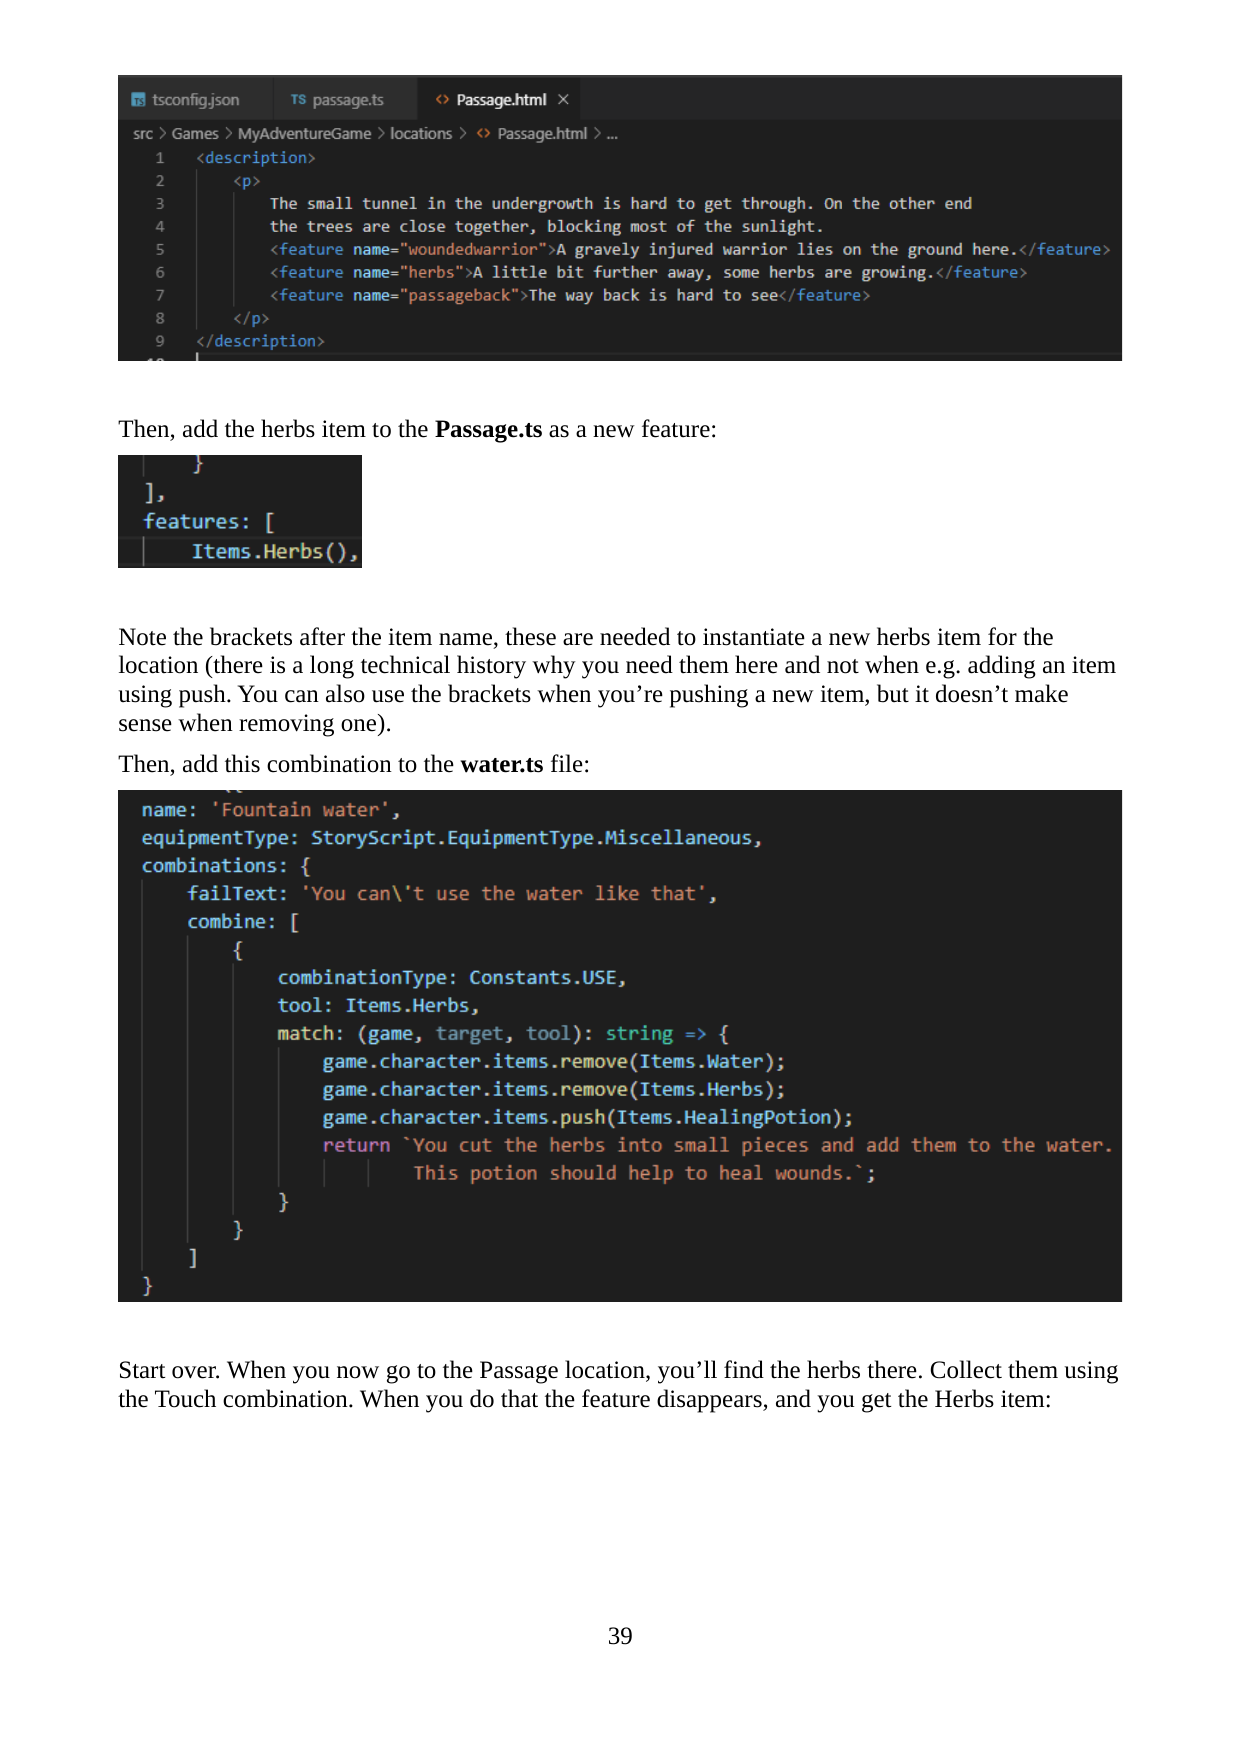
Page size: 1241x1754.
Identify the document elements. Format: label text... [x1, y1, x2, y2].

text Start over. When you now go to the Passage location, you’ll find the herbs there. Collect them using the Touch combination. When you do that the feature disappears, and you get the Herbs item: [118, 1355, 1122, 1412]
text Then, add this combination to the water.ts file: [118, 749, 1122, 778]
text Note the brackets after the item name, these are needed to instantiate a new herbs item for the location (there is a long technical history why you need them here and not when e.g. adding an item using push. You can also use the brackets when you’re pushing a new item, but it doesn’t make sense when removing one). [118, 622, 1122, 737]
text Then, add the herbs item to the Passage.ts as a new feature: [118, 414, 1122, 443]
